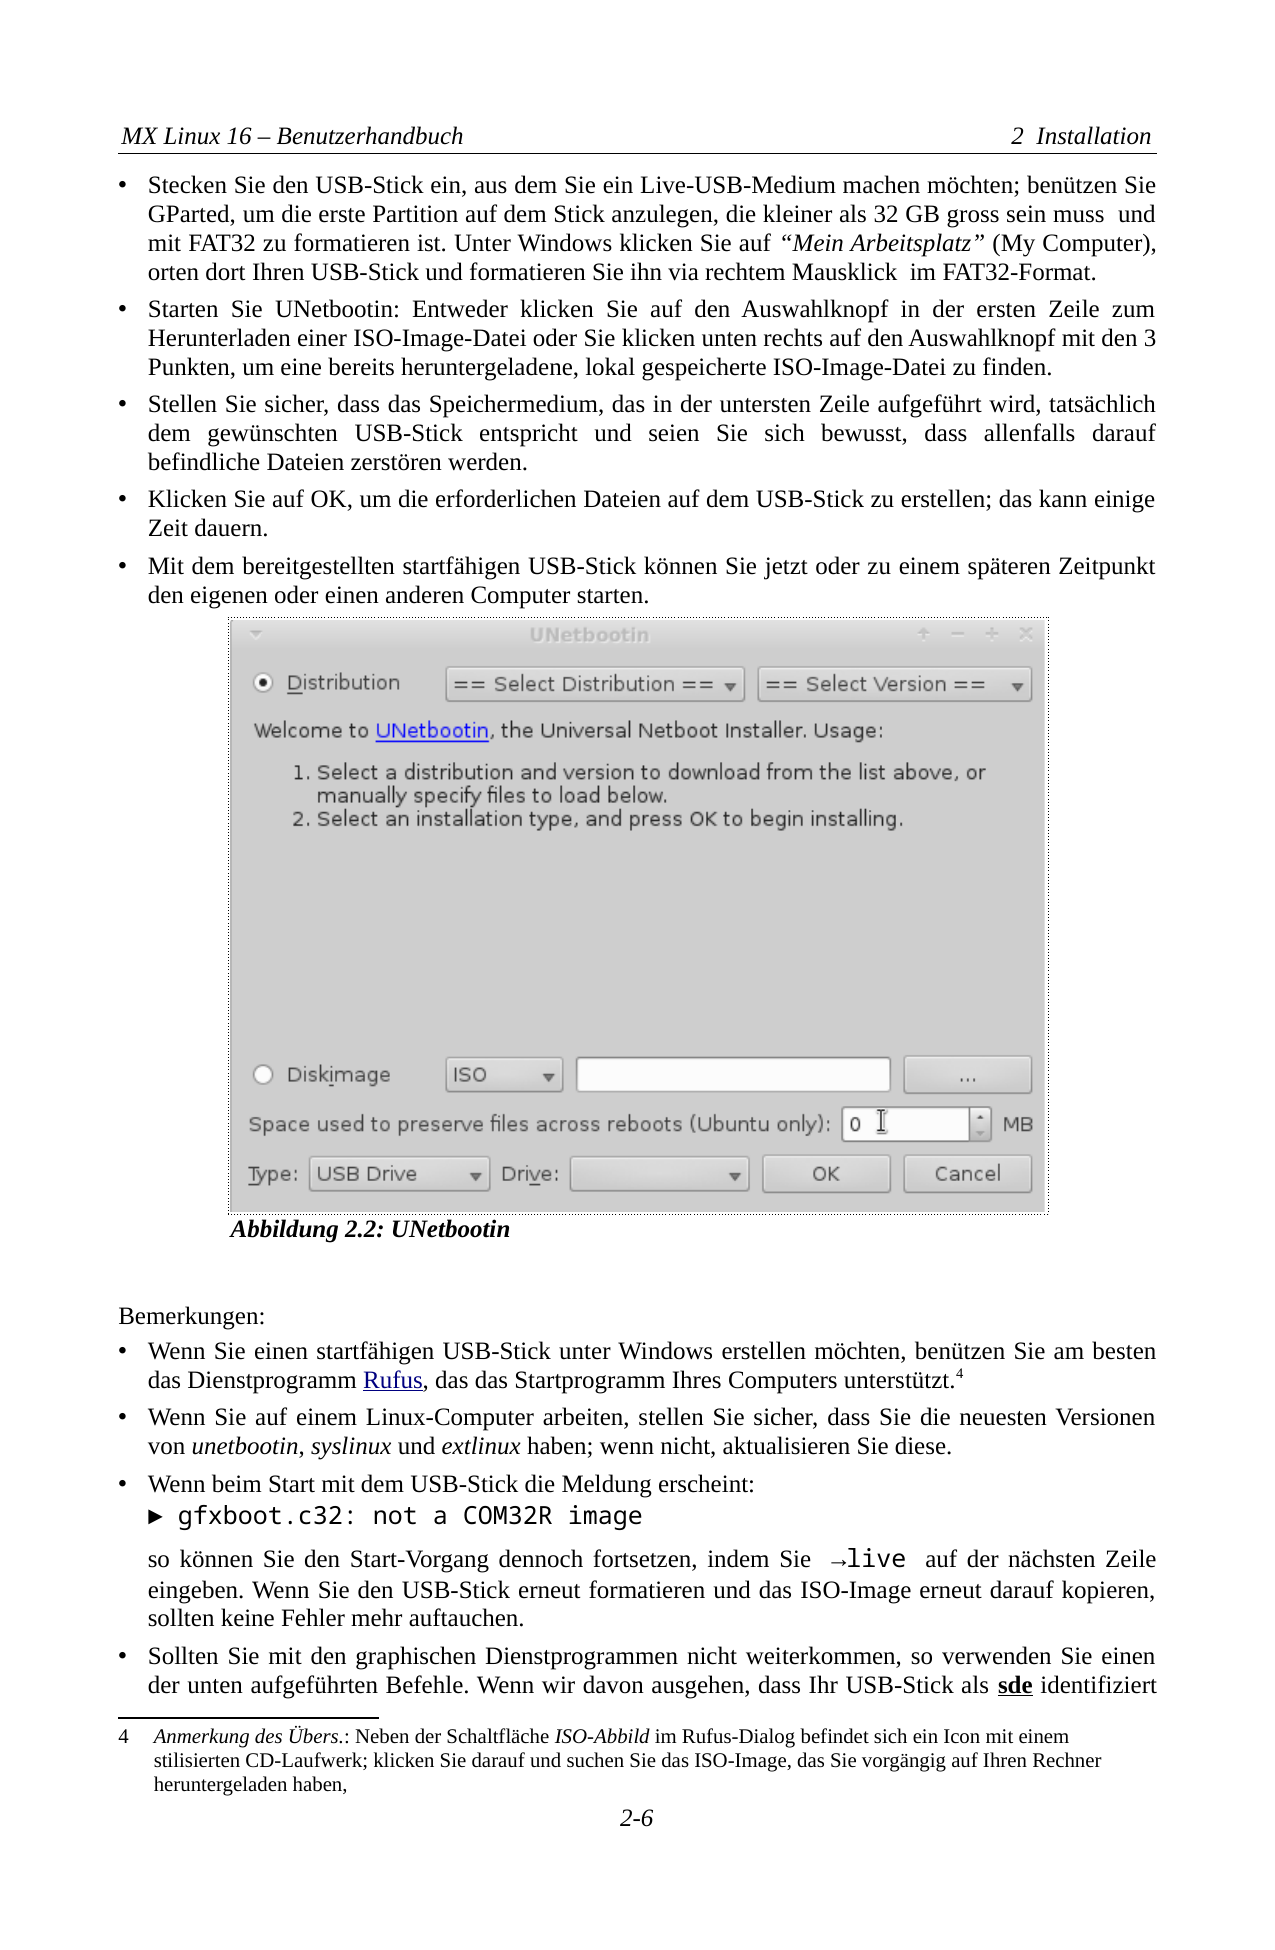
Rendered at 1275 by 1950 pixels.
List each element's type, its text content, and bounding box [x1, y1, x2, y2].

picture [230, 620, 1045, 1212]
list Wenn Sie einen startfähigen USB-Stick unter Windows erstellen möchten, benützen Sie am besten das Dienstprogramm Rufus, das das Startprogramm Ihres Computers unterstützt. [118, 1336, 1157, 1393]
list Mit dem bereitgestellten startfähigen USB-Stick können Sie jetzt oder zu einem späteren Zeitpunkt den eigenen oder einen anderen Computer starten. [118, 551, 1157, 608]
list Wenn Sie auf einem Linux-Computer arbeiten, stellen Sie sicher, dass Sie die neuesten Versionen von unetbootin, syslinux und extlinux haben; wenn nicht, aktualisieren Sie diese. [118, 1402, 1157, 1460]
list so können Sie den Start-Vorgang dennoch fortsetzen, indem Sie →live auf der nächsten Zeile eingeben. Wenn Sie den USB-Stick erneut formatieren und das ISO-Image erneut darauf kopieren, sollten keine Fehler mehr auftauchen. [118, 1541, 1157, 1632]
text Abbildung 2.2: UNetbootin [227, 617, 1157, 1243]
list Wenn beim Start mit dem USB-Stick die Meldung erscheint: [118, 1469, 1157, 1497]
text Bemerkungen: [118, 1301, 1157, 1330]
list Anmerkung des Übers.: Neben der Schaltfläche ISO-Abbild im Rufus-Dialog befindet sich ein Icon mit einem stilisierten CD-Laufwerk; klicken Sie darauf und suchen Sie das ISO-Image, das Sie vorgängig auf Ihren Rechner heruntergeladen haben, [118, 1724, 1157, 1796]
list Sollten Sie mit den graphischen Dienstprogrammen nicht weiterkommen, so verwenden Sie einen der unten aufgeführten Befehle. Wenn wir davon ausgehen, dass Ihr USB-Stick als sde identifiziert [118, 1641, 1157, 1699]
list Starten Sie UNetbootin: Entweder klicken Sie auf den Auswahlknopf in der ersten Zeile zum Herunterladen einer ISO-Image-Datei oder Sie klicken unten rechts auf den Auswahlknopf mit den 3 Punkten, um eine bereits heruntergeladene, lokal gespei­cherte ISO-Image-Datei zu finden. [118, 294, 1157, 381]
list Stecken Sie den USB-Stick ein, aus dem Sie ein Live-USB-Medium machen möchten; benützen Sie GParted, um die erste Partition auf dem Stick anzulegen, die kleiner als 32 GB gross sein muss und mit FAT32 zu formatieren ist. Unter Windows klicken Sie auf “Mein Arbeitsplatz” (My Computer), orten dort Ihren USB-Stick und formatieren Sie ihn via rechtem Mausklick im FAT32-Format. [118, 171, 1157, 286]
list Klicken Sie auf OK, um die erforderlichen Dateien auf dem USB-Stick zu erstellen; das kann einige Zeit dauern. [118, 484, 1157, 542]
text ► gfxboot.c32: not a COM32R image [148, 1497, 1157, 1532]
list Stellen Sie sicher, dass das Speichermedium, das in der untersten Zeile aufgeführt wird, tatsächlich dem gewünsch­ten USB-Stick entspricht und seien Sie sich bewusst, dass allenfalls darauf befindliche Dateien zerstören werden. [118, 389, 1157, 476]
